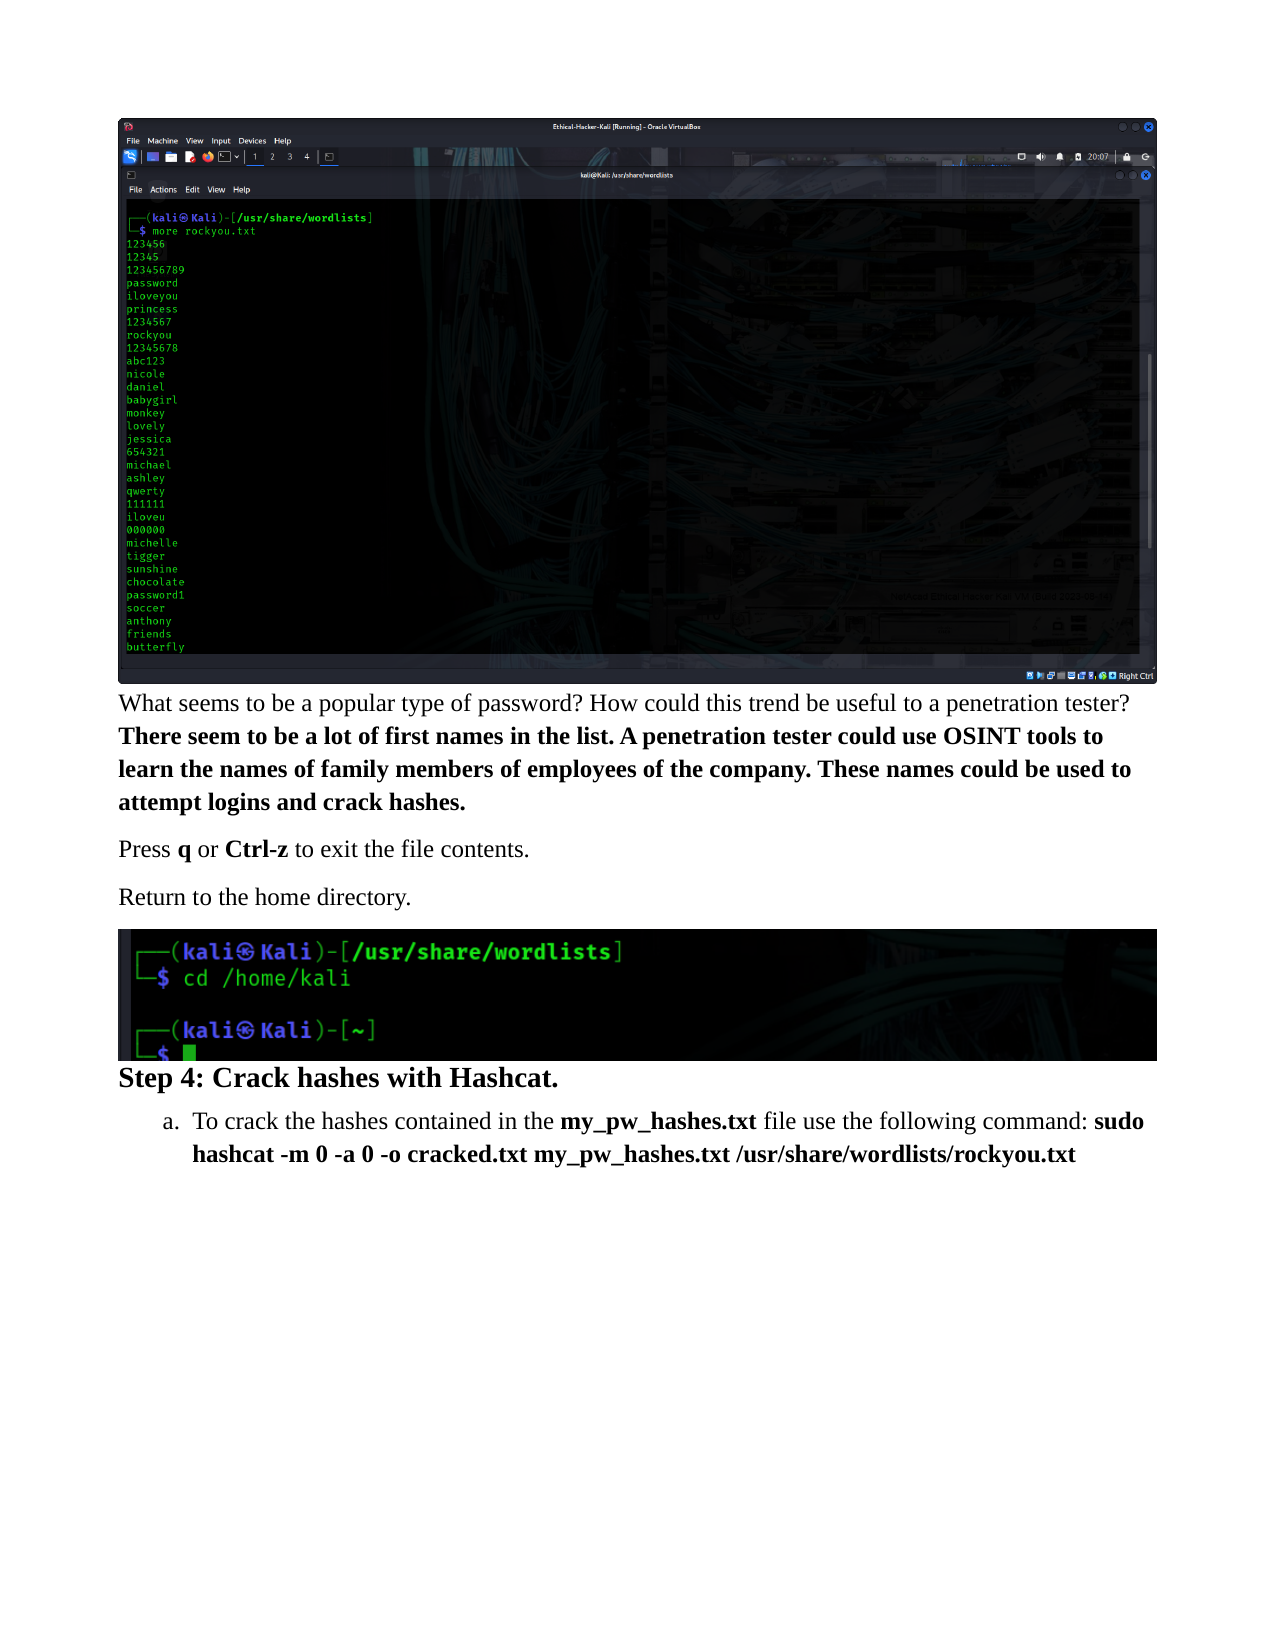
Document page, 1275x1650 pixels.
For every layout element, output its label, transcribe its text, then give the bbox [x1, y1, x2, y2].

text Press q or Ctrl-z to exit the file contents. [118, 834, 1157, 863]
subtitle Step 4: Crack hashes with Hashcat. [118, 1061, 1157, 1094]
picture [118, 929, 1157, 1061]
list To crack the hashes contained in the my_pw_hashes.txt file use the following command: sudo hashcat -m 0 -a 0 -o cracked.txt my_pw_hashes.txt /usr/share/wordlists/rockyou.txt [162, 1106, 1157, 1168]
text Return to the home directory. [118, 882, 1157, 911]
text What seems to be a popular type of password? How could this trend be useful to a penetration tester? There seem to be a lot of first names in the list. A penetration tester could use OSINT tools to learn the names of family members of employees of the company. These names could be used to attempt logins and crack hashes. [118, 684, 1157, 816]
picture [118, 118, 1157, 684]
